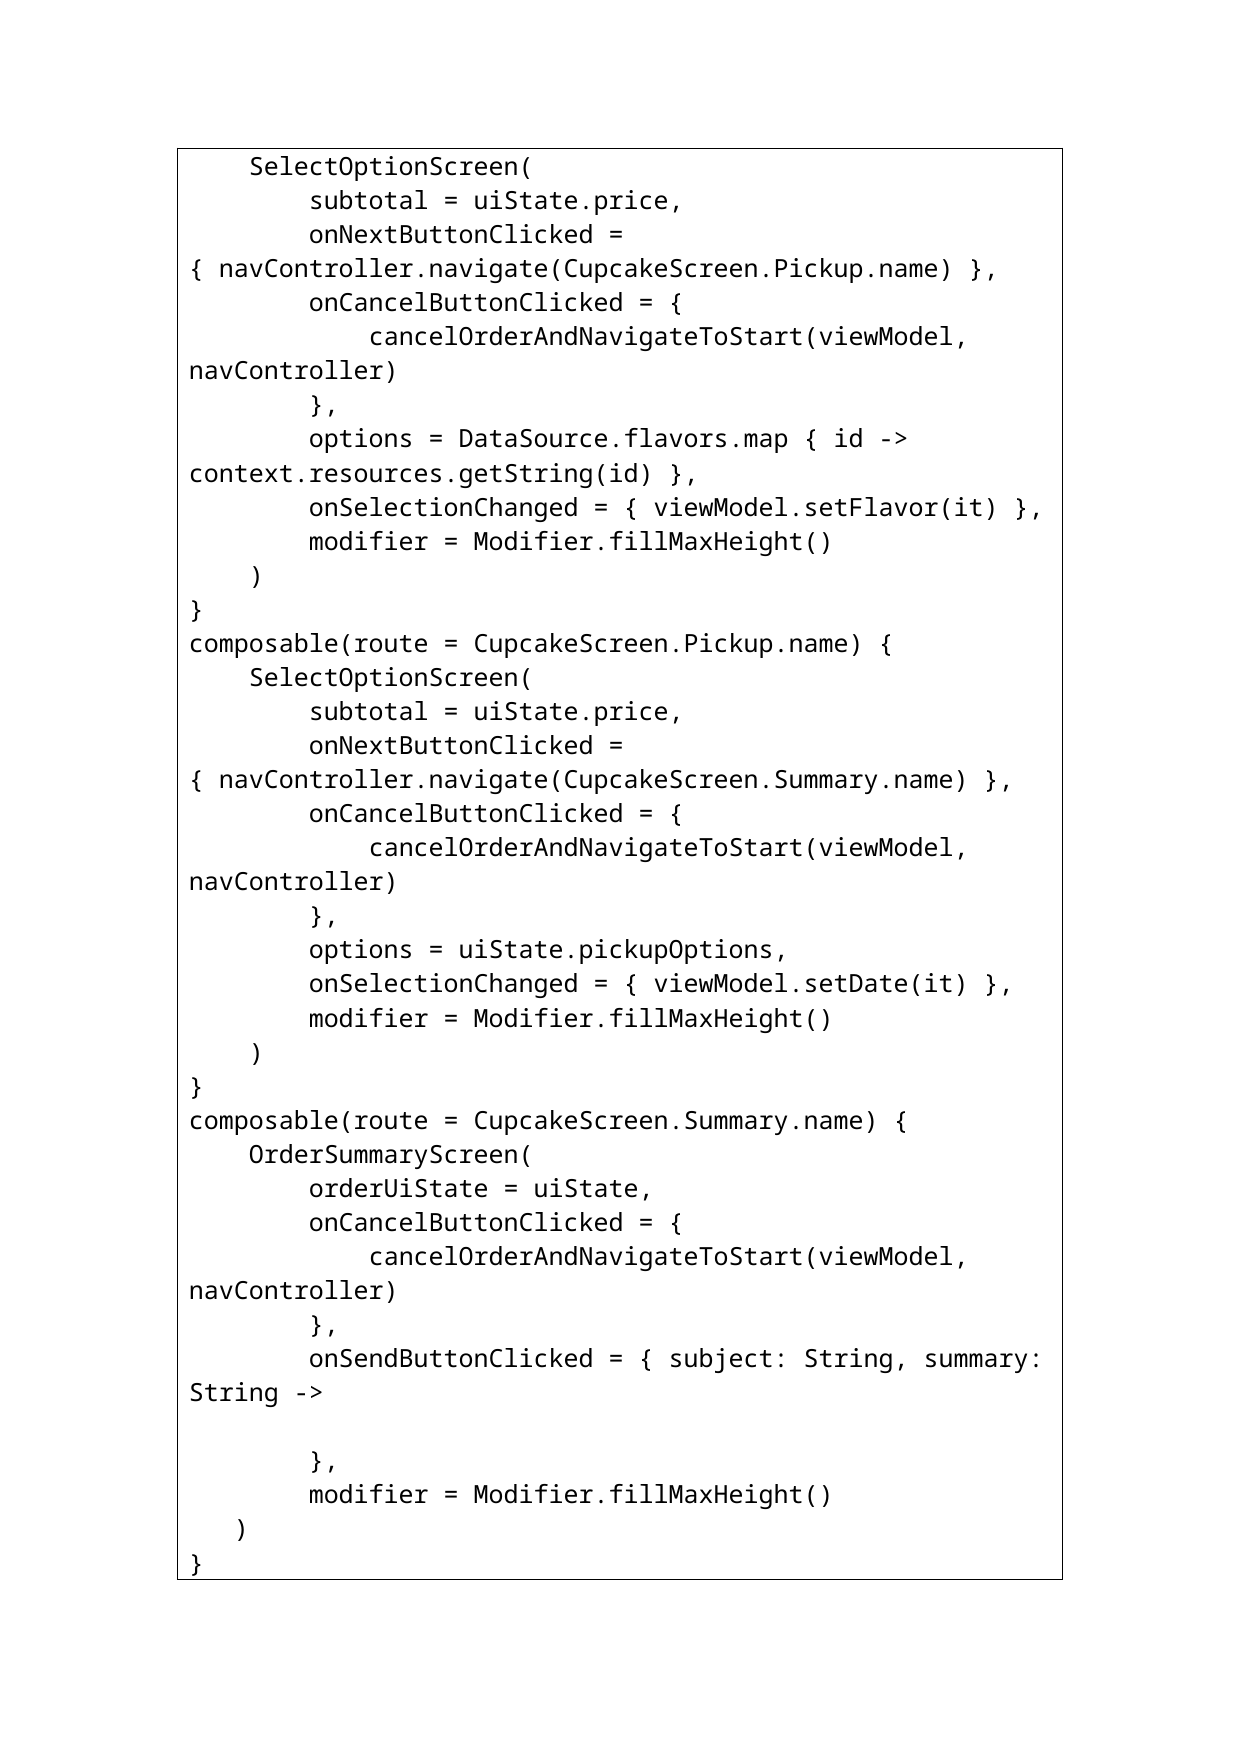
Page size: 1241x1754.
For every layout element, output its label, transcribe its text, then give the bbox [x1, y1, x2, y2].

table_header SelectOptionScreen( subtotal = uiState.price, onNextButtonClicked = { navController.navigate(CupcakeScreen.Pickup.name) }, onCancelButtonClicked = { cancelOrderAndNavigateToStart(viewModel, navController) }, options = DataSource.flavors.map { id -> context.resources.getString(id) }, onSelectionChanged = { viewModel.setFlavor(it) }, modifier = Modifier.fillMaxHeight() ) } composable(route = CupcakeScreen.Pickup.name) { SelectOptionScreen( subtotal = uiState.price, onNextButtonClicked = { navController.navigate(CupcakeScreen.Summary.name) }, onCancelButtonClicked = { cancelOrderAndNavigateToStart(viewModel, navController) }, options = uiState.pickupOptions, onSelectionChanged = { viewModel.setDate(it) }, modifier = Modifier.fillMaxHeight() ) } composable(route = CupcakeScreen.Summary.name) { OrderSummaryScreen( orderUiState = uiState, onCancelButtonClicked = { cancelOrderAndNavigateToStart(viewModel, navController) }, onSendButtonClicked = { subject: String, summary: String -> }, modifier = Modifier.fillMaxHeight() ) } [178, 149, 1062, 1579]
